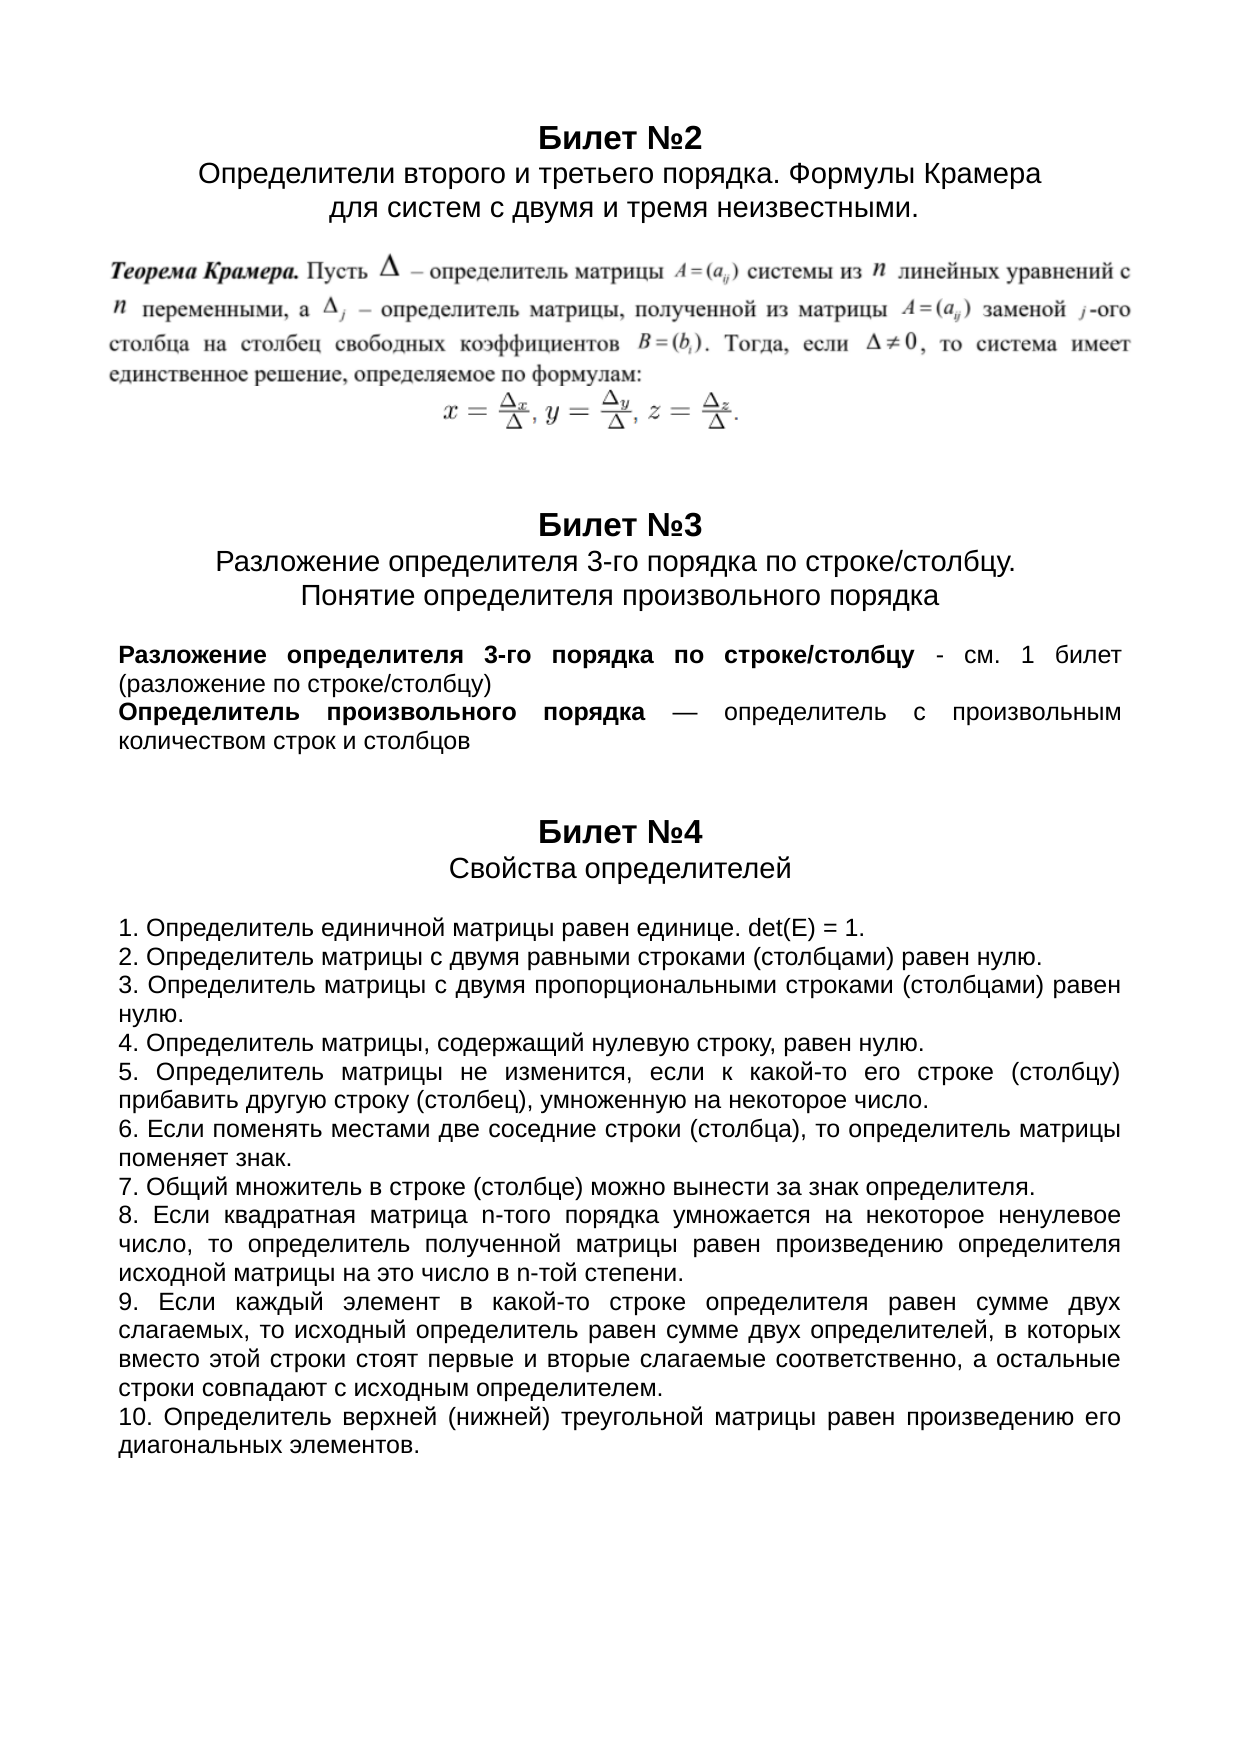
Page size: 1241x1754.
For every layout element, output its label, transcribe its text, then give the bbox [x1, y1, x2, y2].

text 2. Определитель матрицы с двумя равными строками (столбцами) равен нулю. [118, 942, 1122, 971]
text Свойства определителей [118, 851, 1122, 884]
text Определитель произвольного порядка — определитель с произвольным количеством строк и столбцов [118, 697, 1122, 755]
text Понятие определителя произвольного порядка [118, 577, 1122, 611]
text 9. Если каждый элемент в какой-то строке определителя равен сумме двух слагаемых, то исходный определитель равен сумме двух определителей, в которых вместо этой строки стоят первые и вторые слагаемые соответственно, а остальные строки совпадают с исходным определителем. [118, 1287, 1122, 1402]
text Билет №3 [118, 506, 1122, 544]
text 10. Определитель верхней (нижней) треугольной матрицы равен произведению его диагональных элементов. [118, 1402, 1122, 1459]
text 8. Если квадратная матрица n-того порядка умножается на некоторое ненулевое число, то определитель полученной матрицы равен произведению определителя исходной матрицы на это число в n-той степени. [118, 1201, 1122, 1287]
text Разложение определителя 3-го порядка по строке/столбцу - см. 1 билет (разложение по строке/столбцу) [118, 640, 1122, 697]
text Разложение определителя 3-го порядка по строке/столбцу. [118, 544, 1122, 577]
text 4. Определитель матрицы, содержащий нулевую строку, равен нулю. [118, 1028, 1122, 1057]
text Билет №2 [118, 118, 1122, 157]
text 3. Определитель матрицы с двумя пропорциональными строками (столбцами) равен нулю. [118, 971, 1122, 1028]
text 6. Если поменять местами две соседние строки (столбца), то определитель матрицы поменяет знак. [118, 1114, 1122, 1172]
text 1. Определитель единичной матрицы равен единице. det(E) = 1. [118, 913, 1122, 942]
text для систем с двумя и тремя неизвестными. [118, 190, 1122, 224]
picture [105, 252, 1135, 435]
text Определители второго и третьего порядка. Формулы Крамера [118, 157, 1122, 190]
text 5. Определитель матрицы не изменится, если к какой-то его строке (столбцу) прибавить другую строку (столбец), умноженную на некоторое число. [118, 1057, 1122, 1114]
text 7. Общий множитель в строке (столбце) можно вынести за знак определителя. [118, 1172, 1122, 1201]
text Билет №4 [118, 812, 1122, 851]
